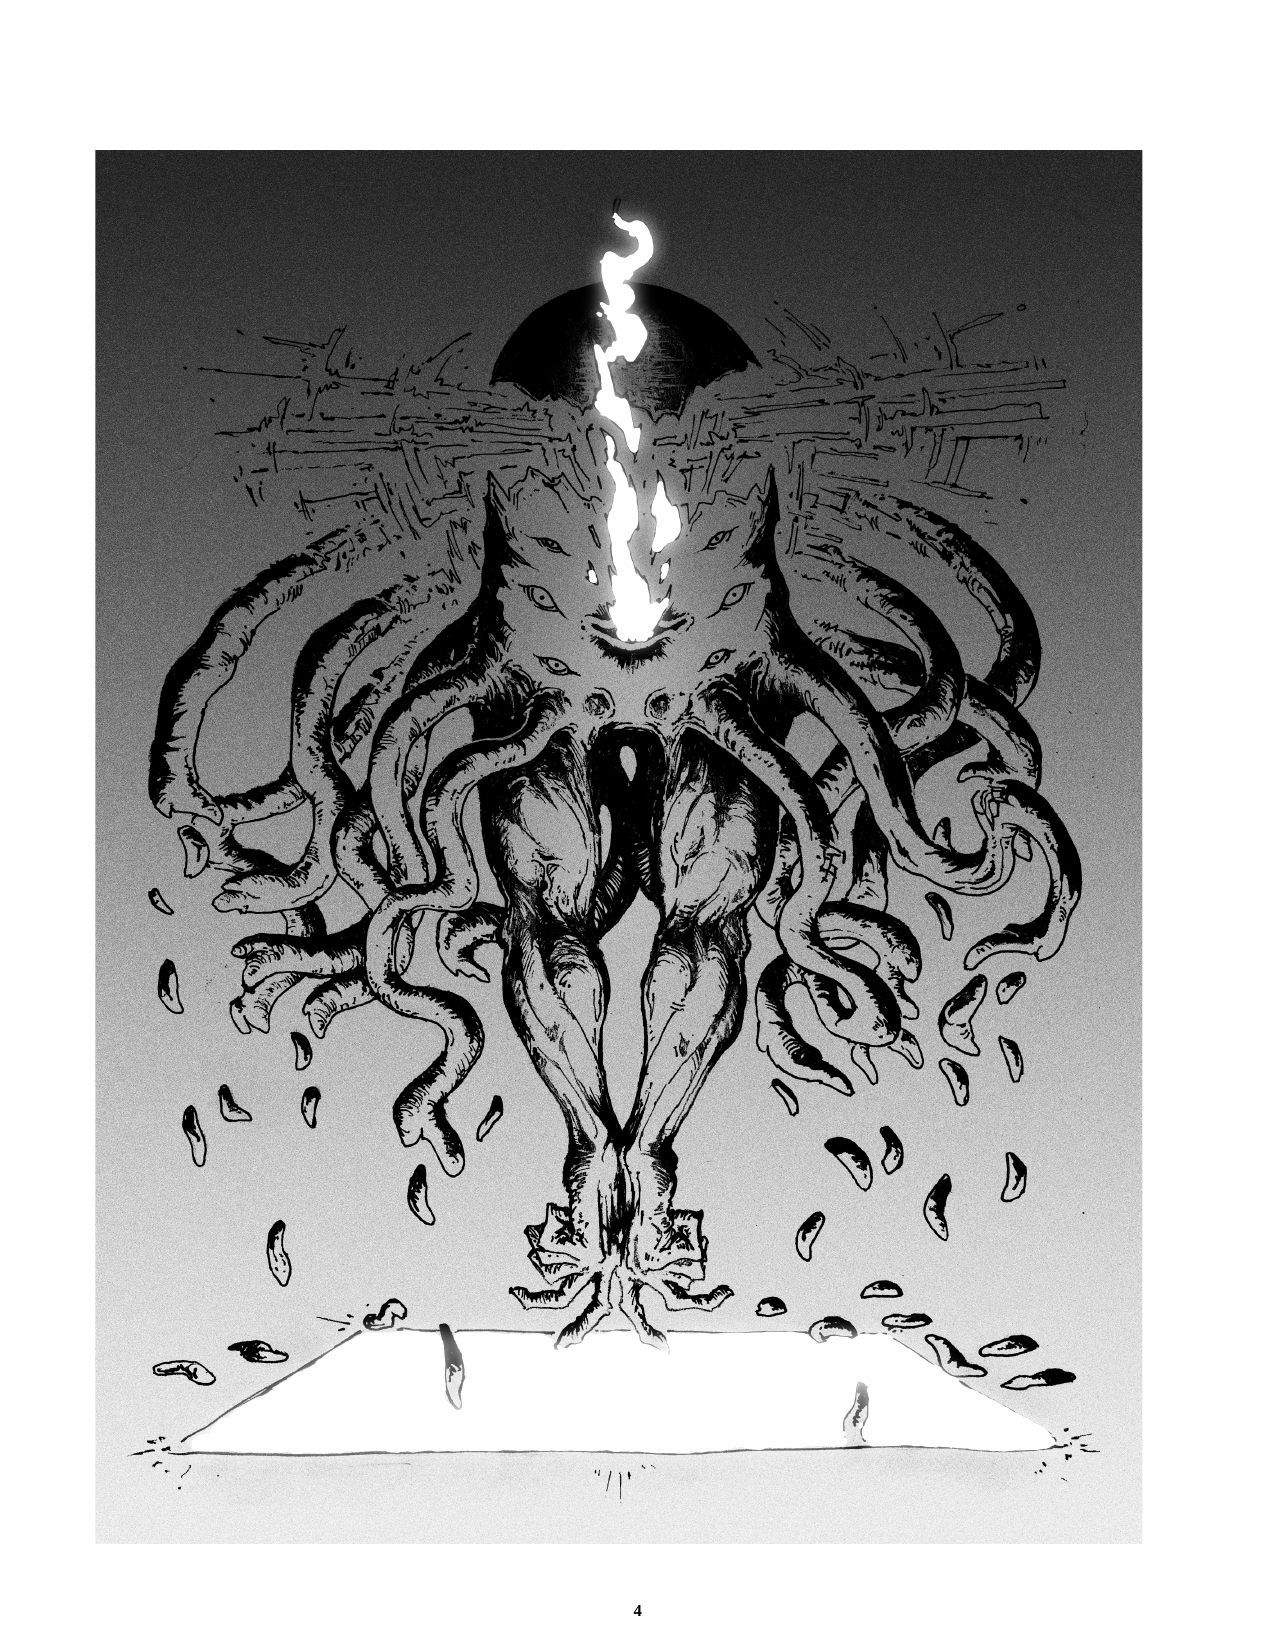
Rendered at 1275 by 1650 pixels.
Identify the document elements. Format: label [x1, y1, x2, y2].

picture [95, 150, 1143, 1544]
